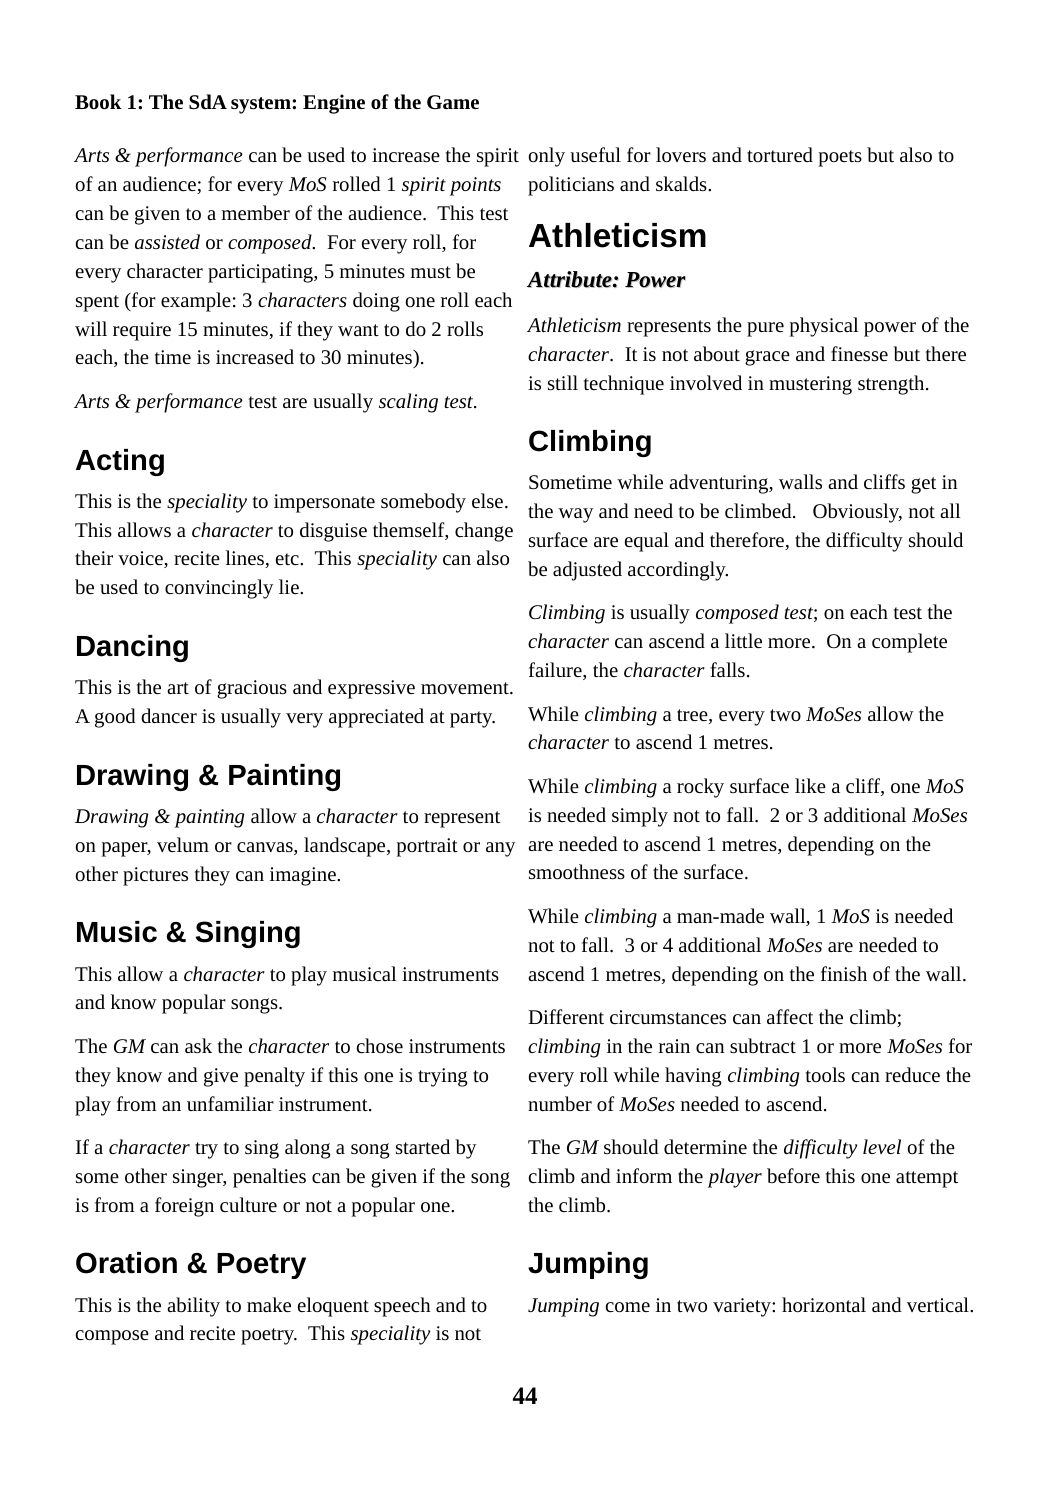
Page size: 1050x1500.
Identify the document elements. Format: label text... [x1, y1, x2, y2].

subtitle Acting [75, 443, 522, 476]
text Different circumstances can affect the climb; climbing in the rain can subtract 1 or more MoSes for every roll while having climbing tools can reduce the number of MoSes needed to ascend. [528, 1005, 975, 1116]
text The GM should determine the difficulty level of the climb and inform the player before this one attempt the climb. [528, 1135, 975, 1217]
text Athleticism represents the pure physical power of the character. It is not about grace and finesse but there is still technique involved in mustering strength. [528, 313, 975, 394]
text While climbing a tree, every two MoSes allow the character to ascend 1 metres. [528, 701, 975, 754]
subtitle Jumping [528, 1246, 975, 1280]
text Attribute: Power [528, 267, 975, 293]
subtitle Music & Singing [75, 915, 522, 949]
text While climbing a rocky surface like a cliff, one MoS is needed simply not to fall. 2 or 3 additional MoSes are needed to ascend 1 metres, depending on the smoothness of the surface. [528, 774, 975, 884]
text This allow a character to play musical instruments and know popular songs. [75, 961, 522, 1014]
text Drawing & painting allow a character to represent on paper, velum or canvas, landscape, portrait or any other pictures they can imagine. [75, 804, 522, 886]
text Arts & performance can be used to increase the spirit of an audience; for every MoS rolled 1 spirit points can be given to a member of the audience. This test can be assisted or composed. For every roll, for every character participating, 5 minutes must be spent (for example: 3 characters doing one roll each will require 15 minutes, if they want to do 2 rolls each, the time is increased to 30 minutes). [75, 143, 522, 369]
subtitle Climbing [528, 424, 975, 458]
subtitle Dancing [75, 629, 522, 663]
text This is the speciality to impersonate somebody else. This allows a character to disguise themself, change their voice, recite lines, etc. This speciality can also be used to convincingly lie. [75, 489, 522, 599]
text The GM can ask the character to chose instruments they know and give penalty if this one is trying to play from an unfamiliar instrument. [75, 1034, 522, 1116]
text This is the ability to make eloquent speech and to compose and recite poetry. This speciality is not [75, 1292, 522, 1345]
text While climbing a man-made wall, 1 MoS is needed not to fall. 3 or 4 additional MoSes are needed to ascend 1 metres, depending on the finish of the wall. [528, 904, 975, 986]
subtitle Drawing & Painting [75, 758, 522, 791]
subtitle Athleticism [528, 216, 975, 254]
text Jumping come in two variety: horizontal and vertical. [528, 1292, 975, 1317]
text This is the art of gracious and expressive movement. A good dancer is usually very appreciated at party. [75, 675, 522, 728]
text Sometime while adventuring, walls and cliffs get in the way and need to be climbed. Obviously, not all surface are equal and therefore, the difficulty should be adjusted accordingly. [528, 470, 975, 581]
text Arts & performance test are usually scaling test. [75, 389, 522, 413]
text If a character try to sing along a song started by some other singer, penalties can be given if the song is from a foreign culture or not a popular one. [75, 1135, 522, 1217]
text only useful for lovers and tortured poets but also to politicians and skalds. [528, 143, 975, 196]
subtitle Oration & Poetry [75, 1246, 522, 1280]
text Climbing is usually composed test; on each test the character can ascend a little more. On a complete failure, the character falls. [528, 600, 975, 682]
